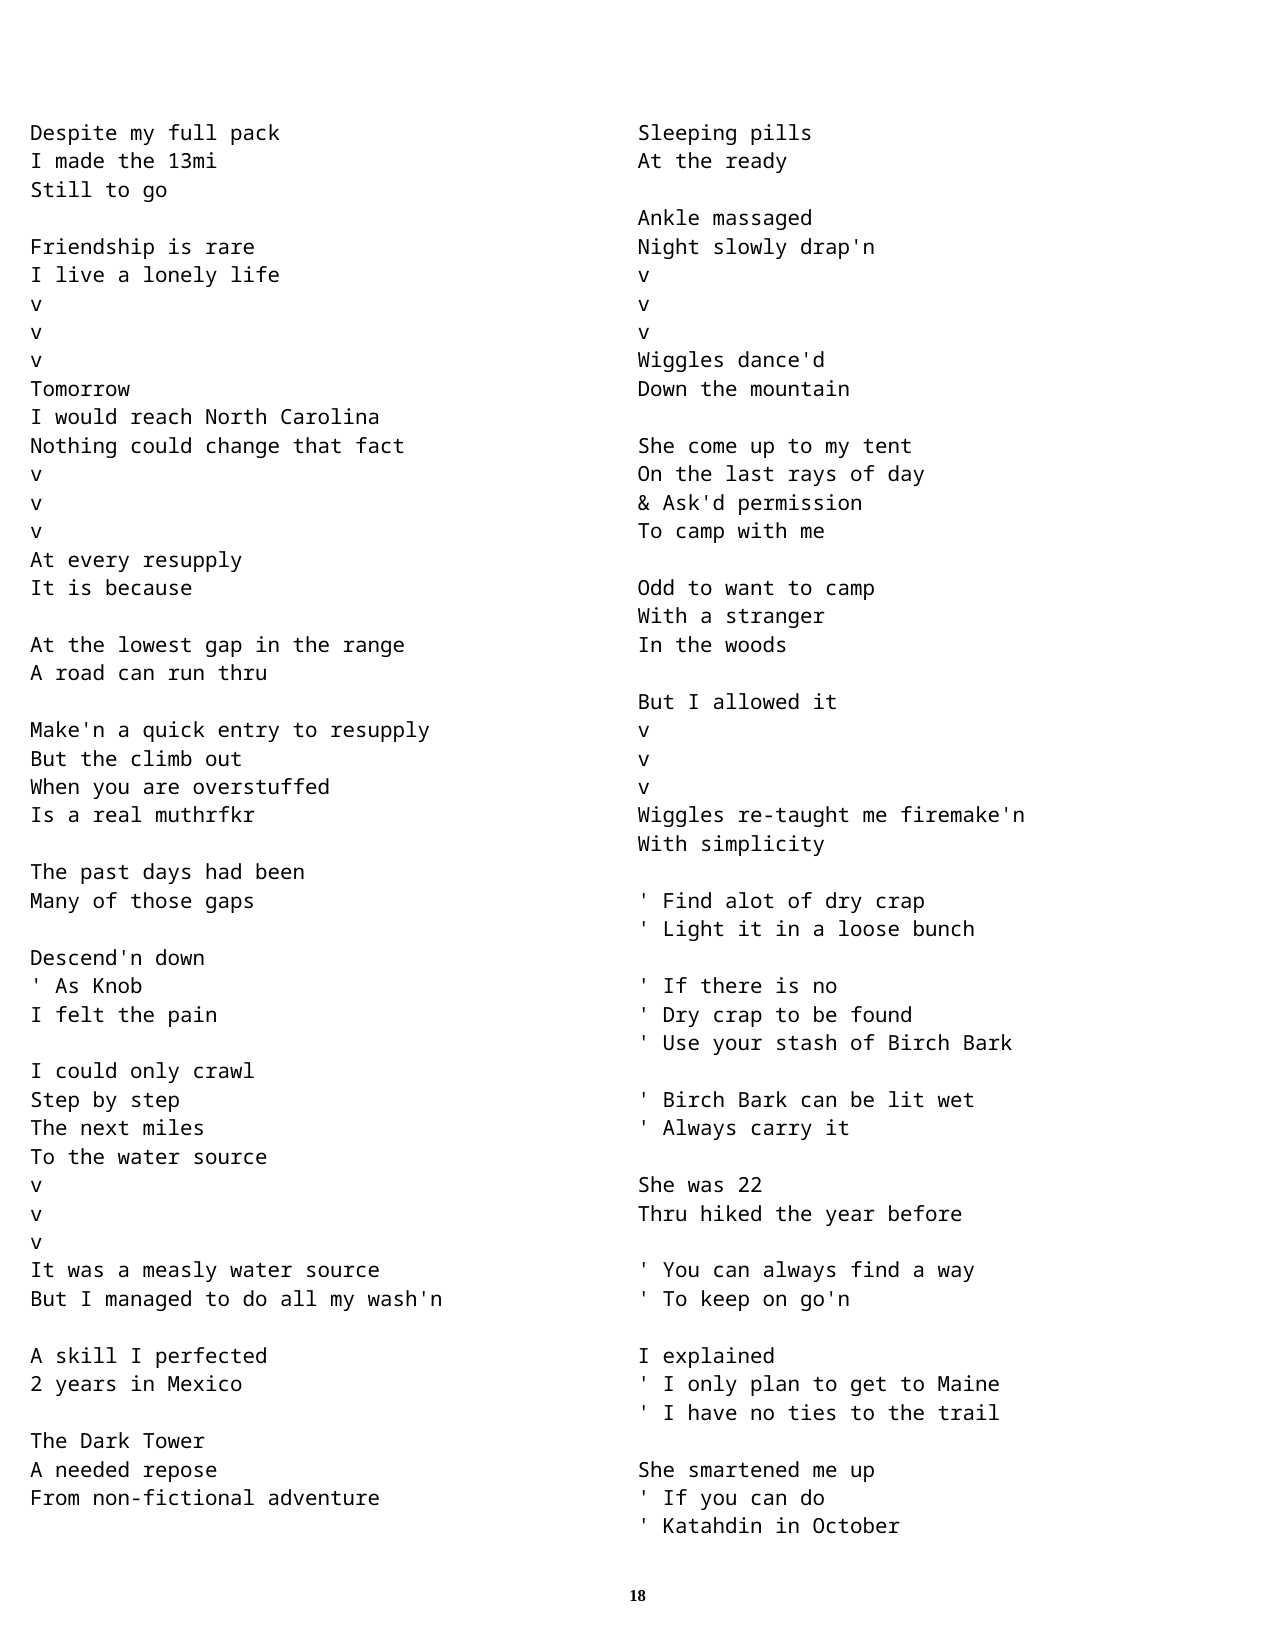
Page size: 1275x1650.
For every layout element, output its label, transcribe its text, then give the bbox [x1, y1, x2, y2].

text v [637, 260, 1245, 289]
text v [637, 715, 1245, 744]
text Make'n a quick entry to resupply [30, 715, 637, 744]
text In the woods [637, 630, 1245, 658]
text To the water source [30, 1142, 637, 1170]
text v [30, 1199, 637, 1227]
text & Ask'd permission [637, 488, 1245, 516]
text ' I only plan to get to Maine [637, 1369, 1245, 1398]
text But the climb out [30, 744, 637, 772]
text v [30, 317, 637, 346]
text But I managed to do all my wash'n [30, 1284, 637, 1312]
text When you are overstuffed [30, 772, 637, 801]
text Nothing could change that fact [30, 431, 637, 459]
text With a stranger [637, 602, 1245, 630]
text Odd to want to camp [637, 573, 1245, 602]
text The past days had been [30, 857, 637, 886]
text At every resupply [30, 545, 637, 573]
text ' I have no ties to the trail [637, 1398, 1245, 1426]
text ' If you can do [637, 1483, 1245, 1512]
text A road can run thru [30, 658, 637, 687]
text Friendship is rare [30, 232, 637, 260]
text I live a lonely life [30, 260, 637, 289]
text Sleeping pills [637, 118, 1245, 147]
text A skill I perfected [30, 1341, 637, 1369]
text The Dark Tower [30, 1426, 637, 1455]
text ' Find alot of dry crap [637, 886, 1245, 914]
text At the ready [637, 147, 1245, 175]
text v [30, 488, 637, 516]
text I explained [637, 1341, 1245, 1369]
text With simplicity [637, 829, 1245, 857]
text v [30, 1170, 637, 1199]
text v [30, 1227, 637, 1256]
text ' As Knob [30, 971, 637, 1000]
text I made the 13mi [30, 147, 637, 175]
text ' Katahdin in October [637, 1512, 1245, 1540]
text She smartened me up [637, 1455, 1245, 1483]
text 2 years in Mexico [30, 1369, 637, 1398]
text ' Use your stash of Birch Bark [637, 1028, 1245, 1057]
text She come up to my tent [637, 431, 1245, 459]
text ' Birch Bark can be lit wet [637, 1085, 1245, 1113]
text Night slowly drap'n [637, 232, 1245, 260]
text Down the mountain [637, 374, 1245, 402]
text v [30, 346, 637, 374]
text ' Light it in a loose bunch [637, 914, 1245, 943]
text ' If there is no [637, 971, 1245, 1000]
text Is a real muthrfkr [30, 801, 637, 829]
text Many of those gaps [30, 886, 637, 914]
text To camp with me [637, 516, 1245, 545]
text ' You can always find a way [637, 1256, 1245, 1284]
text It is because [30, 573, 637, 602]
text Ankle massaged [637, 203, 1245, 232]
text Thru hiked the year before [637, 1199, 1245, 1227]
text Descend'n down [30, 943, 637, 971]
text But I allowed it [637, 687, 1245, 715]
text I could only crawl [30, 1057, 637, 1085]
text Still to go [30, 175, 637, 203]
text v [637, 317, 1245, 346]
text Tomorrow [30, 374, 637, 402]
text Despite my full pack [30, 118, 637, 147]
text I felt the pain [30, 1000, 637, 1028]
text ' Dry crap to be found [637, 1000, 1245, 1028]
text v [637, 289, 1245, 317]
text At the lowest gap in the range [30, 630, 637, 658]
text Step by step [30, 1085, 637, 1113]
text On the last rays of day [637, 459, 1245, 488]
text ' To keep on go'n [637, 1284, 1245, 1312]
text Wiggles dance'd [637, 346, 1245, 374]
text It was a measly water source [30, 1256, 637, 1284]
text v [637, 744, 1245, 772]
text A needed repose [30, 1455, 637, 1483]
text Wiggles re-taught me firemake'n [637, 801, 1245, 829]
text I would reach North Carolina [30, 402, 637, 431]
text v [30, 459, 637, 488]
text The next miles [30, 1113, 637, 1142]
text v [637, 772, 1245, 801]
text She was 22 [637, 1170, 1245, 1199]
text From non-fictional adventure [30, 1483, 637, 1512]
text v [30, 289, 637, 317]
text v [30, 516, 637, 545]
text ' Always carry it [637, 1113, 1245, 1142]
